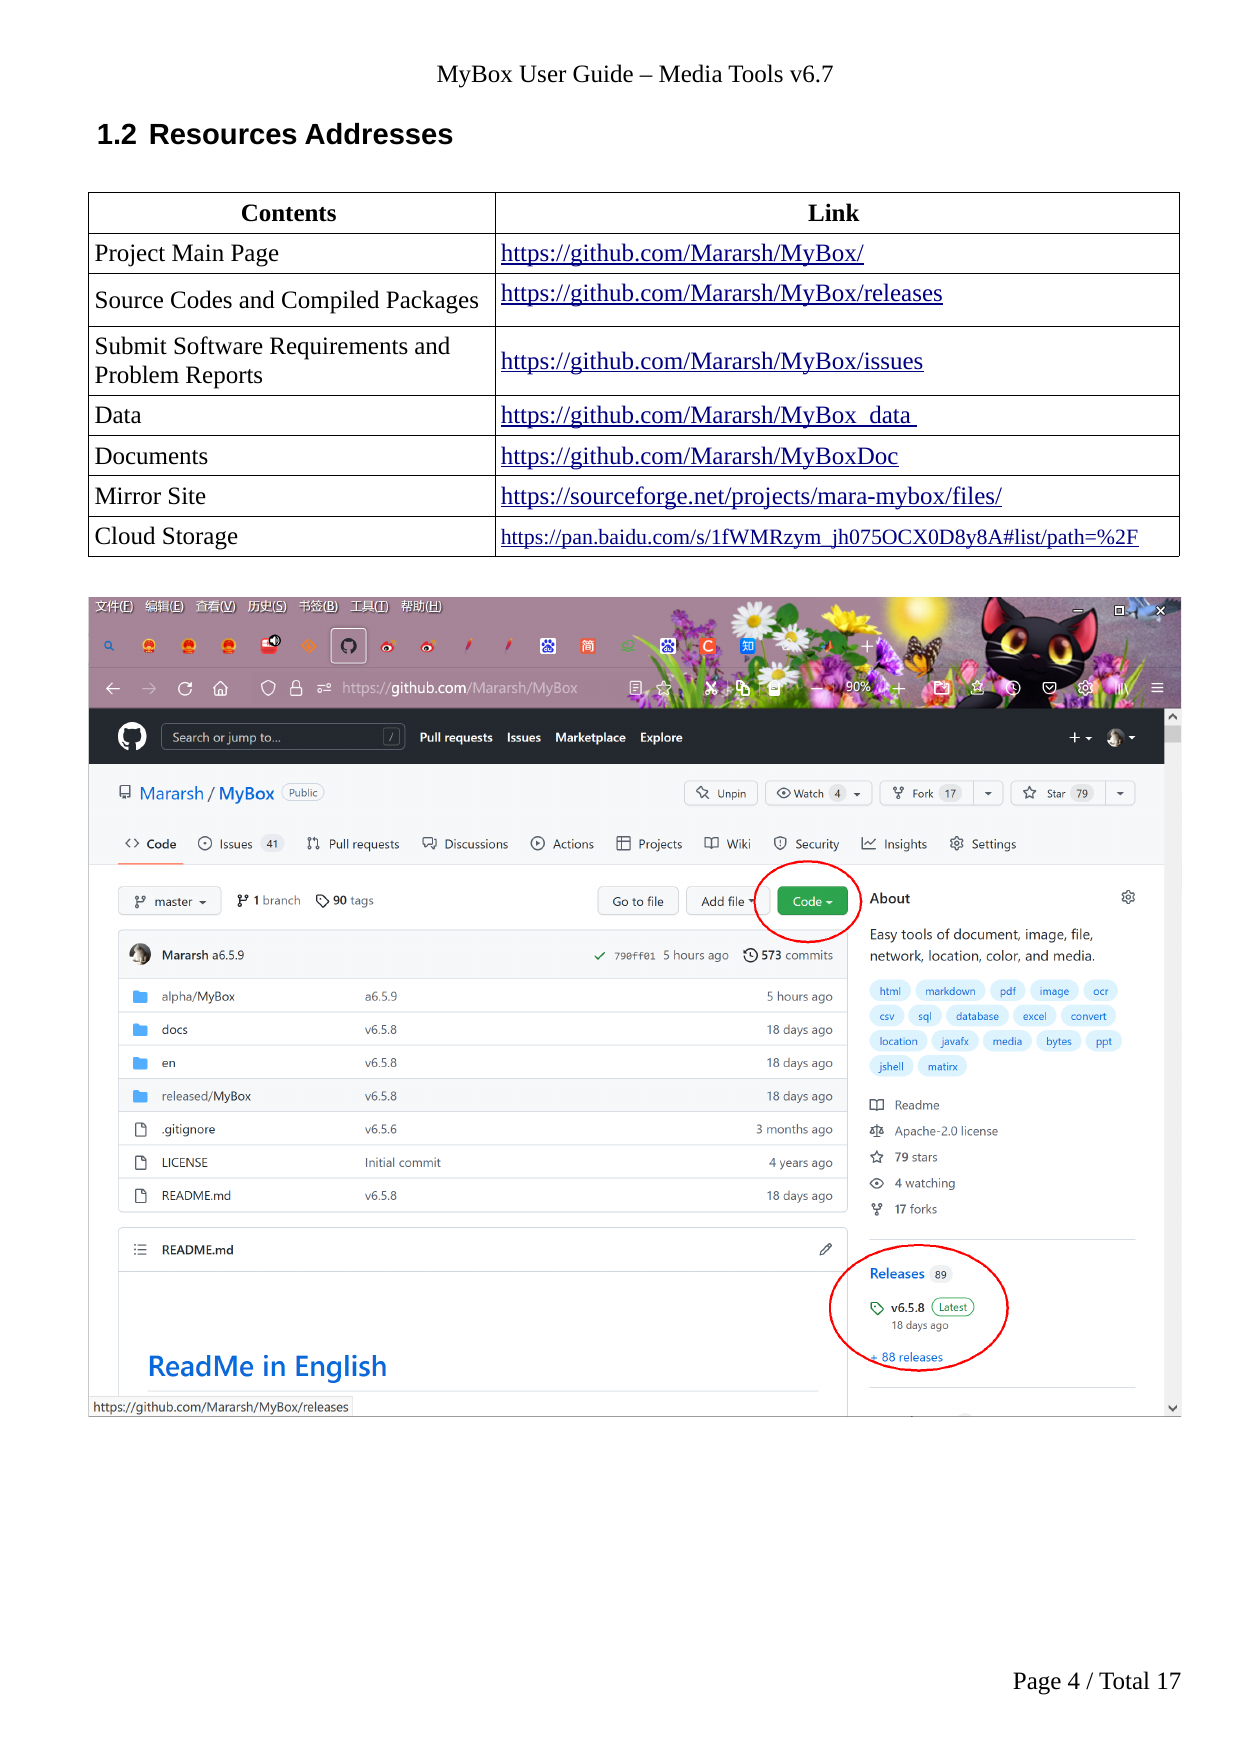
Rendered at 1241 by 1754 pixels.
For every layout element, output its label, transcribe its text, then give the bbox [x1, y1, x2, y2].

table_header Contents [89, 193, 495, 232]
picture [88, 597, 1182, 1417]
table_cell Documents [89, 436, 495, 475]
table_cell Source Codes and Compiled Packages [89, 274, 495, 326]
table_cell https://github.com/Mararsh/MyBoxDoc [496, 436, 1179, 475]
table_cell https://github.com/Mararsh/MyBox/issues [496, 327, 1179, 394]
table_header Link [496, 193, 1179, 232]
table_cell https://github.com/Mararsh/MyBox/releases [496, 274, 1179, 326]
table_cell Project Main Page [89, 234, 495, 273]
table_cell Mirror Site [89, 476, 495, 516]
table_cell https://sourceforge.net/projects/mara-mybox/files/ [496, 476, 1179, 516]
table_cell Submit Software Requirements and Problem Reports [89, 327, 495, 394]
table_cell Data [89, 396, 495, 435]
table_cell https://pan.baidu.com/s/1fWMRzym_jh075OCX0D8y8A#list/path=%2F [496, 517, 1179, 556]
subtitle Resources Addresses [88, 117, 1181, 151]
table_cell https://github.com/Mararsh/MyBox/ [496, 234, 1179, 273]
table_cell https://github.com/Mararsh/MyBox_data [496, 396, 1179, 435]
table_cell Cloud Storage [89, 517, 495, 556]
